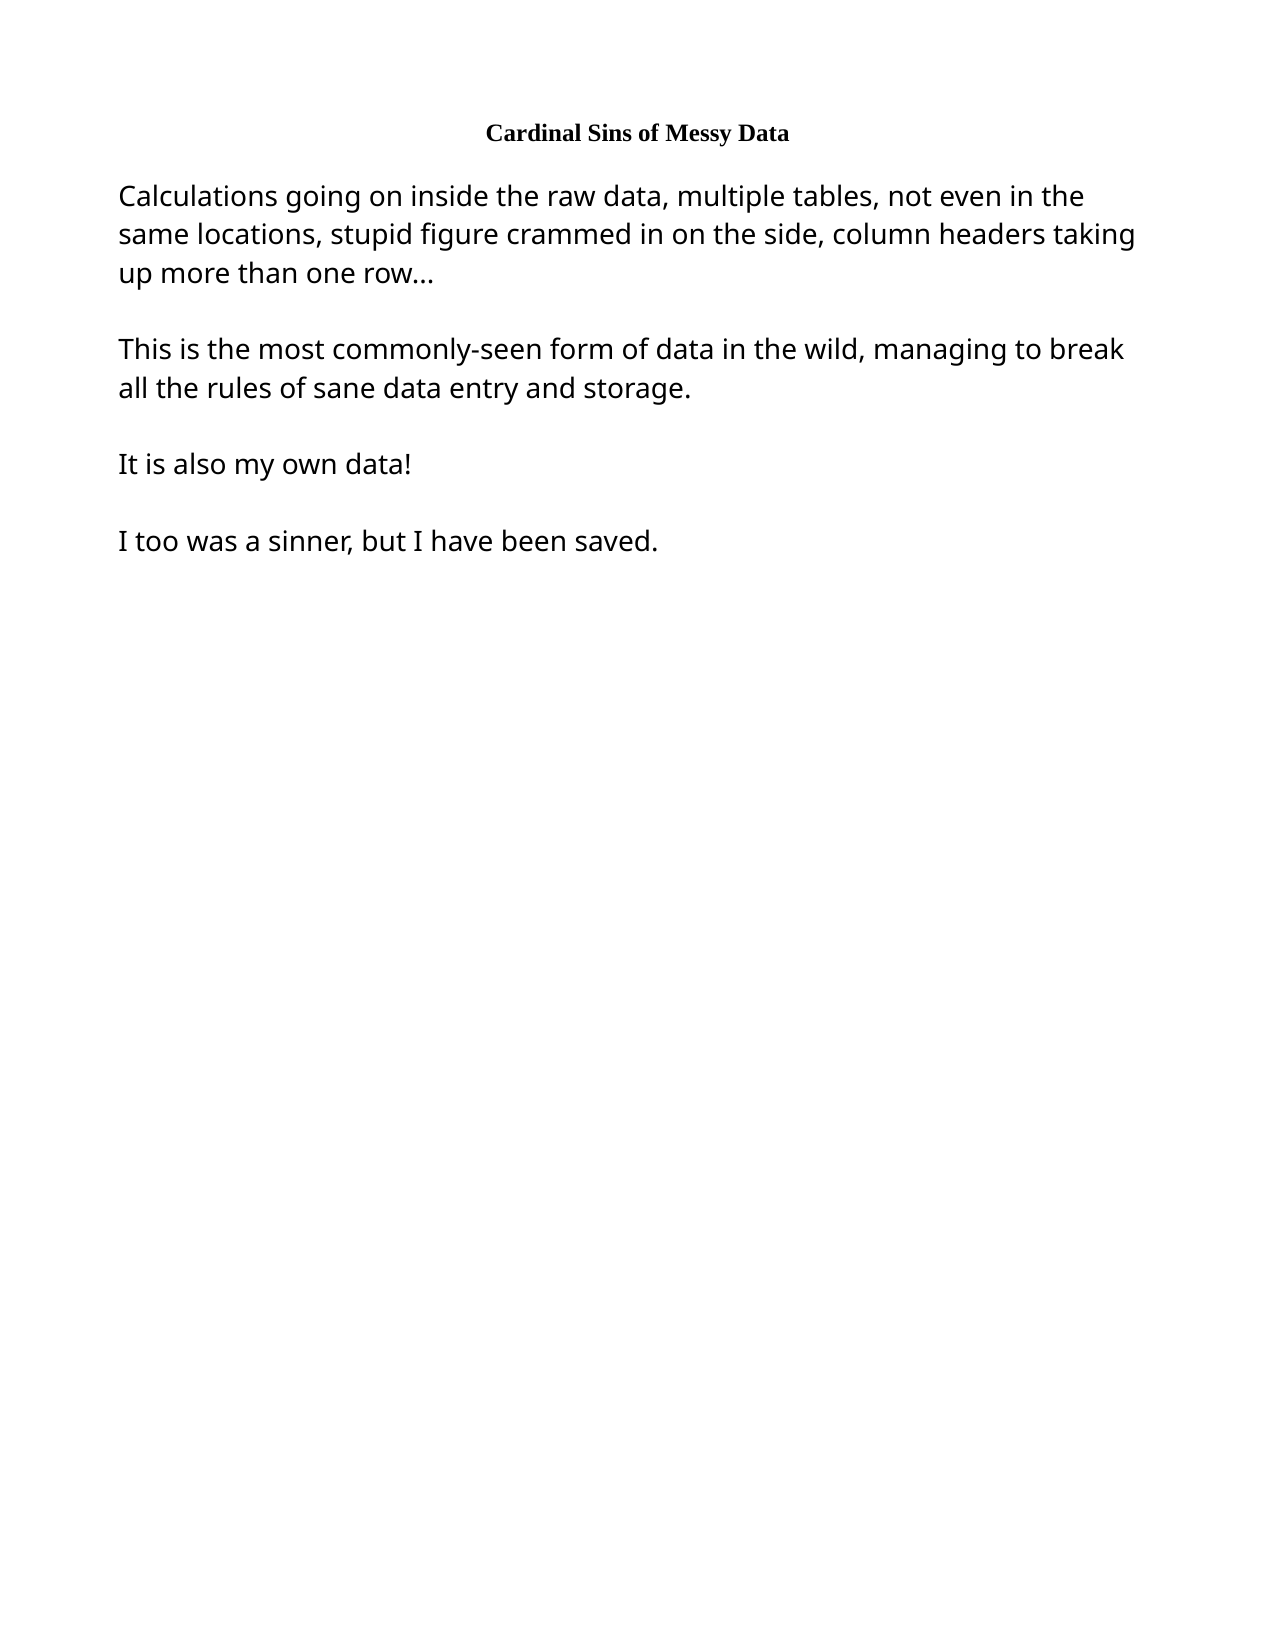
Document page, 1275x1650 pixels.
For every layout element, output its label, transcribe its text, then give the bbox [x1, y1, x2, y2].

text I too was a sinner, but I have been saved. [118, 521, 1157, 560]
text It is also my own data! [118, 445, 1157, 483]
text Calculations going on inside the raw data, multiple tables, not even in the same locations, stupid figure crammed in on the side, column headers taking up more than one row... [118, 176, 1157, 291]
text This is the most commonly-seen form of data in the wild, managing to break all the rules of sane data entry and storage. [118, 330, 1157, 406]
